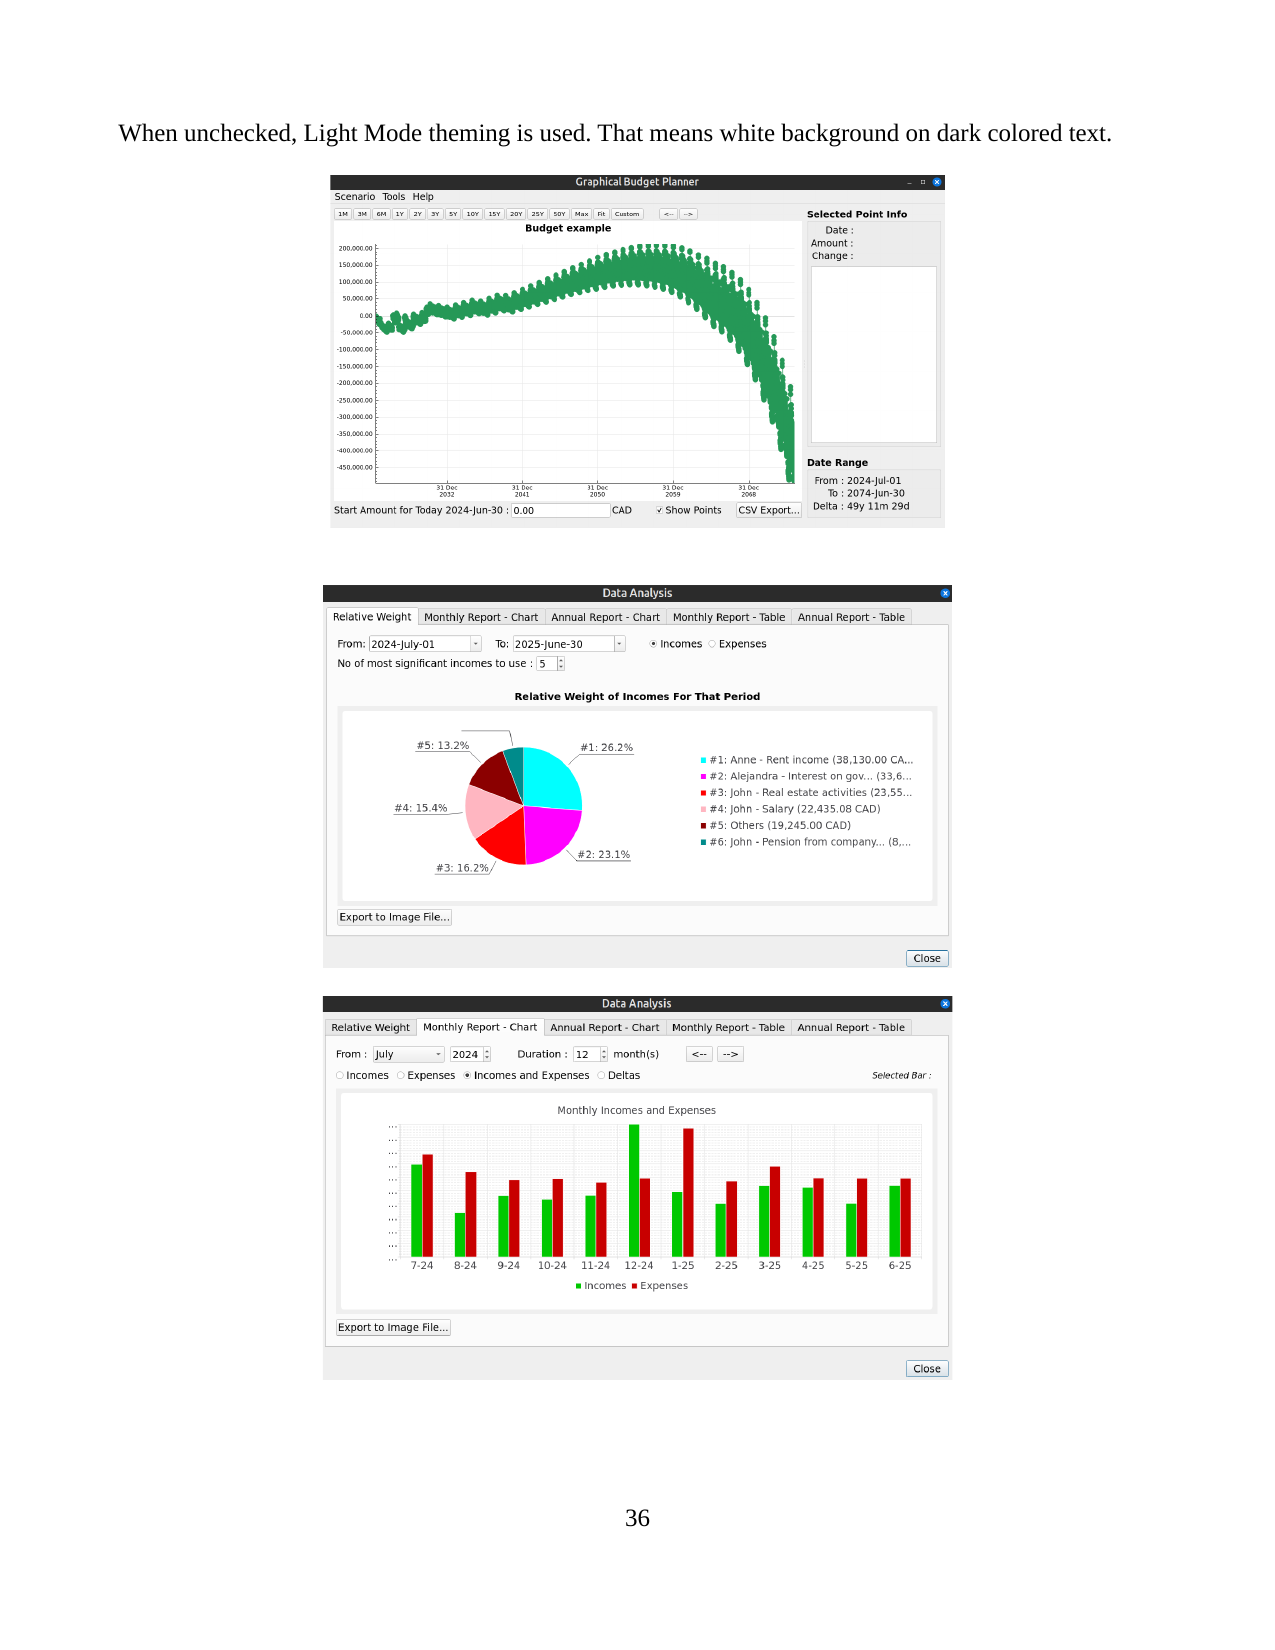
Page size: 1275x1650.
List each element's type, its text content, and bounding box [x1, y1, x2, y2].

picture [330, 175, 945, 528]
text When unchecked, Light Mode theming is used. That means white background on dark colored text. [118, 118, 1157, 147]
picture [323, 585, 952, 968]
picture [322, 996, 953, 1380]
